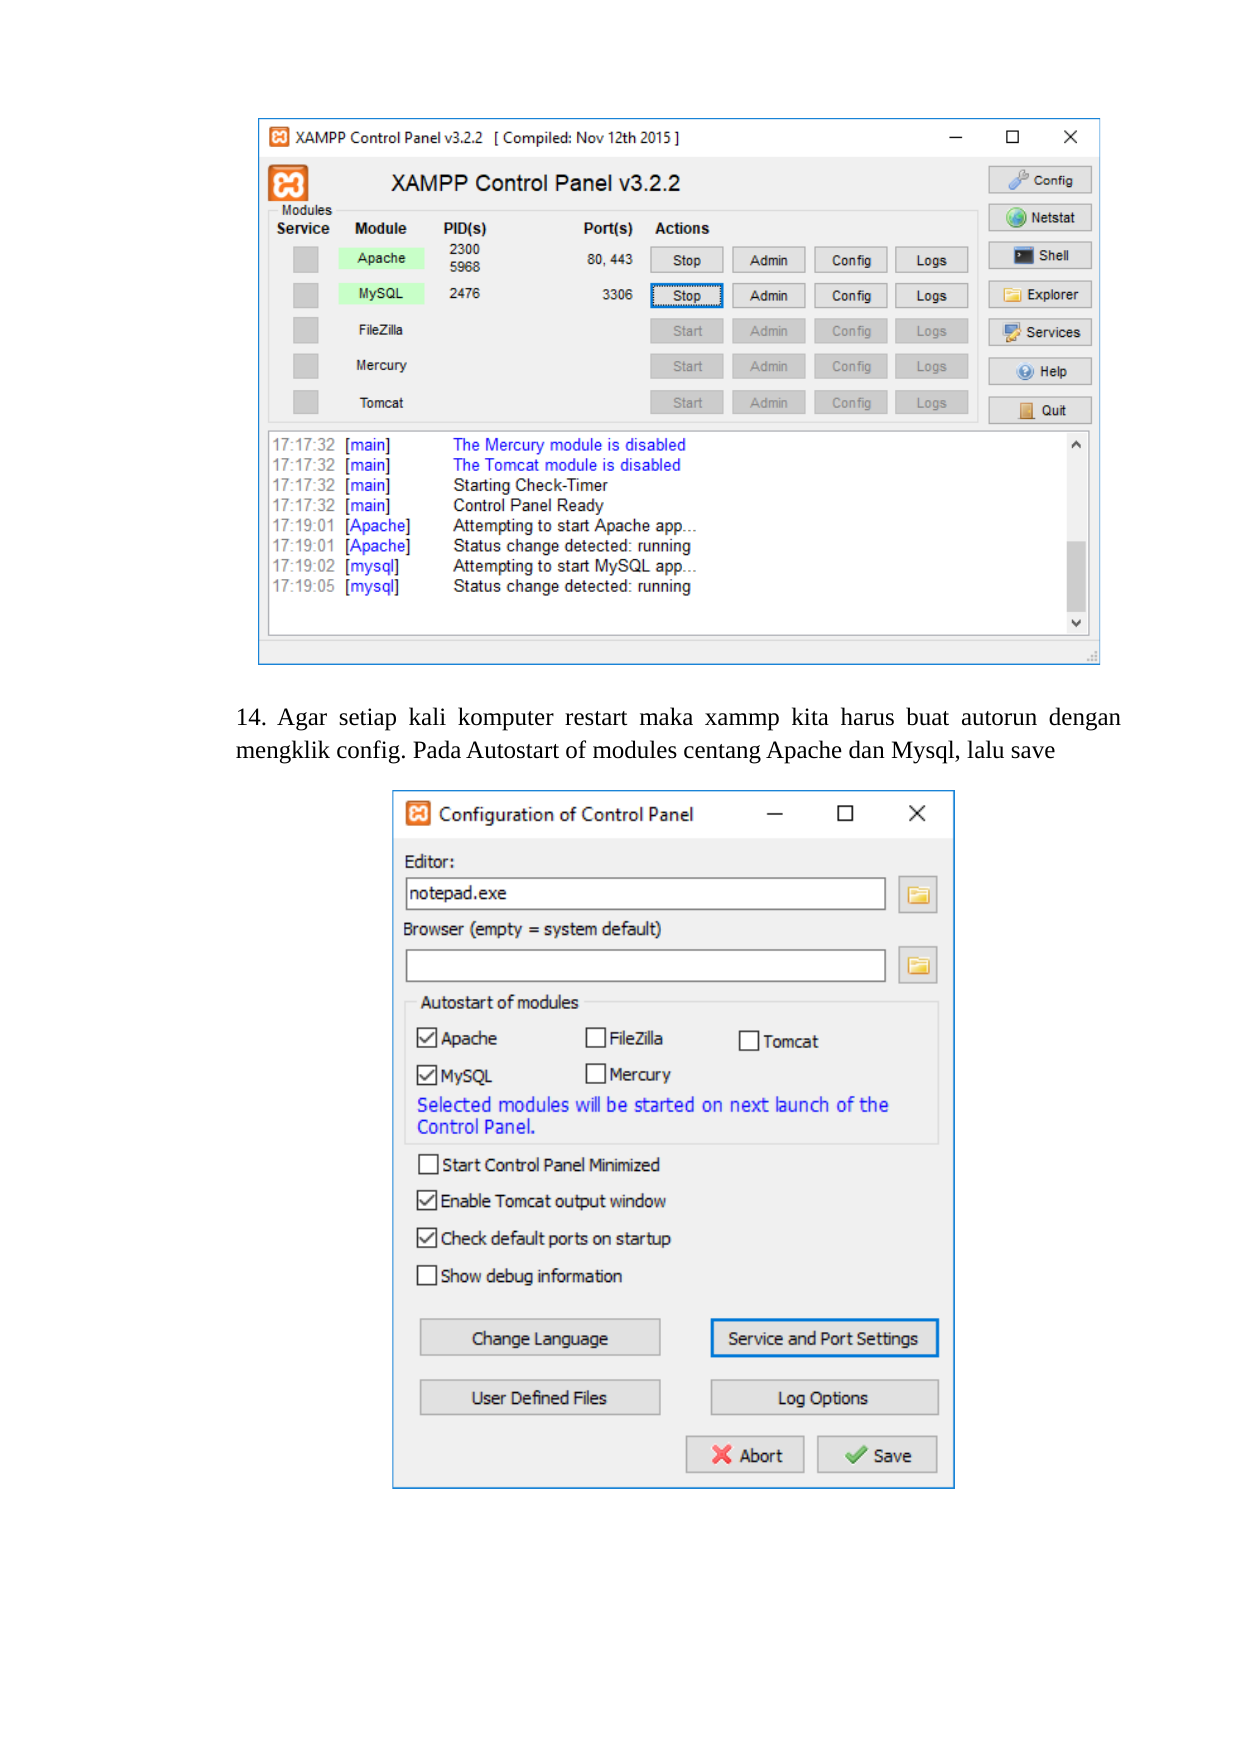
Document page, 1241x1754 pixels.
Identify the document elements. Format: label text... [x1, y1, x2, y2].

text 14. Agar setiap kali komputer restart maka xammp kita harus buat autorun dengan mengklik config. Pada Autostart of modules centang Apache dan Mysql, lalu save [236, 702, 1122, 764]
picture [392, 790, 955, 1489]
picture [258, 118, 1100, 665]
